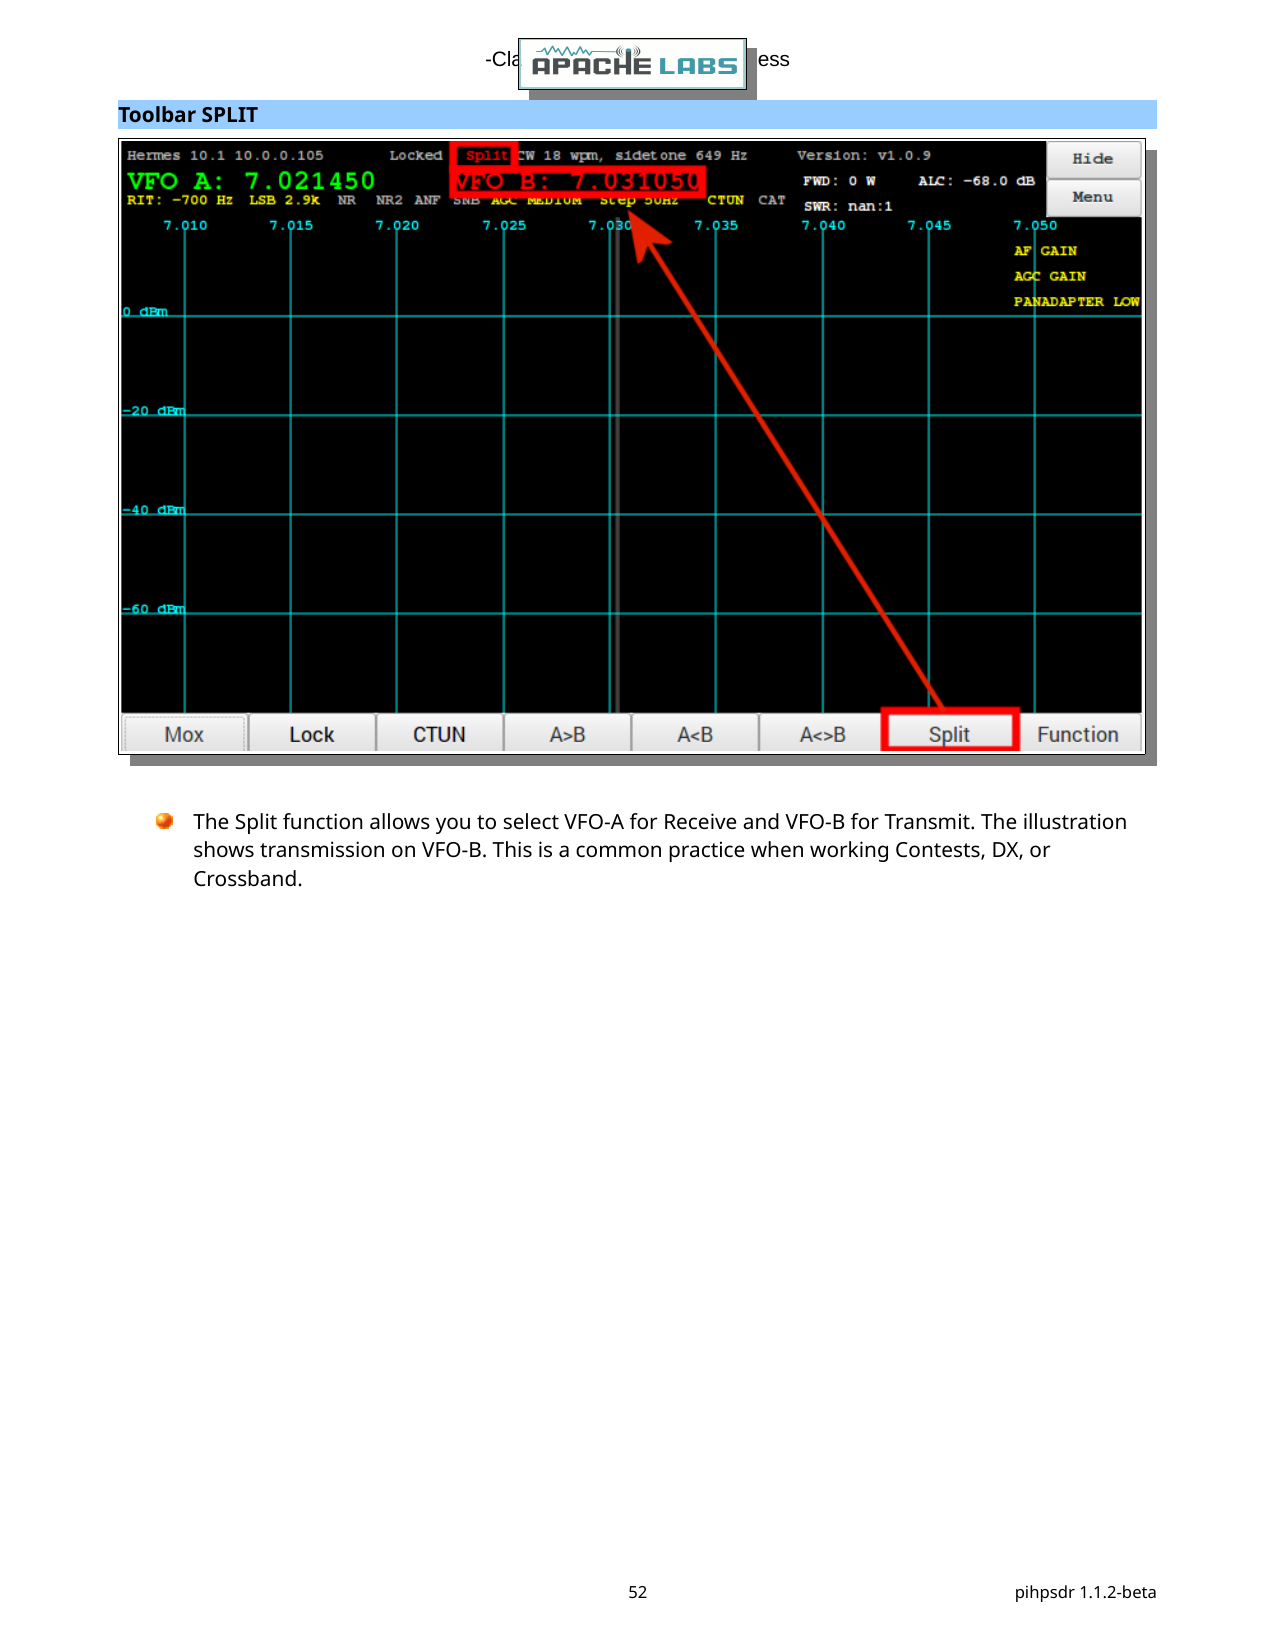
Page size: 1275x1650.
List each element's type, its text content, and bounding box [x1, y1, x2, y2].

picture [521, 40, 744, 87]
picture [156, 813, 173, 829]
picture [121, 141, 1142, 751]
list The Split function allows you to select VFO-A for Receive and VFO-B for Transmit. The illustration shows transmission on VFO-B. This is a common practice when working Contests, DX, or Crossband. [156, 807, 1157, 892]
subtitle Toolbar SPLIT [118, 100, 1157, 129]
